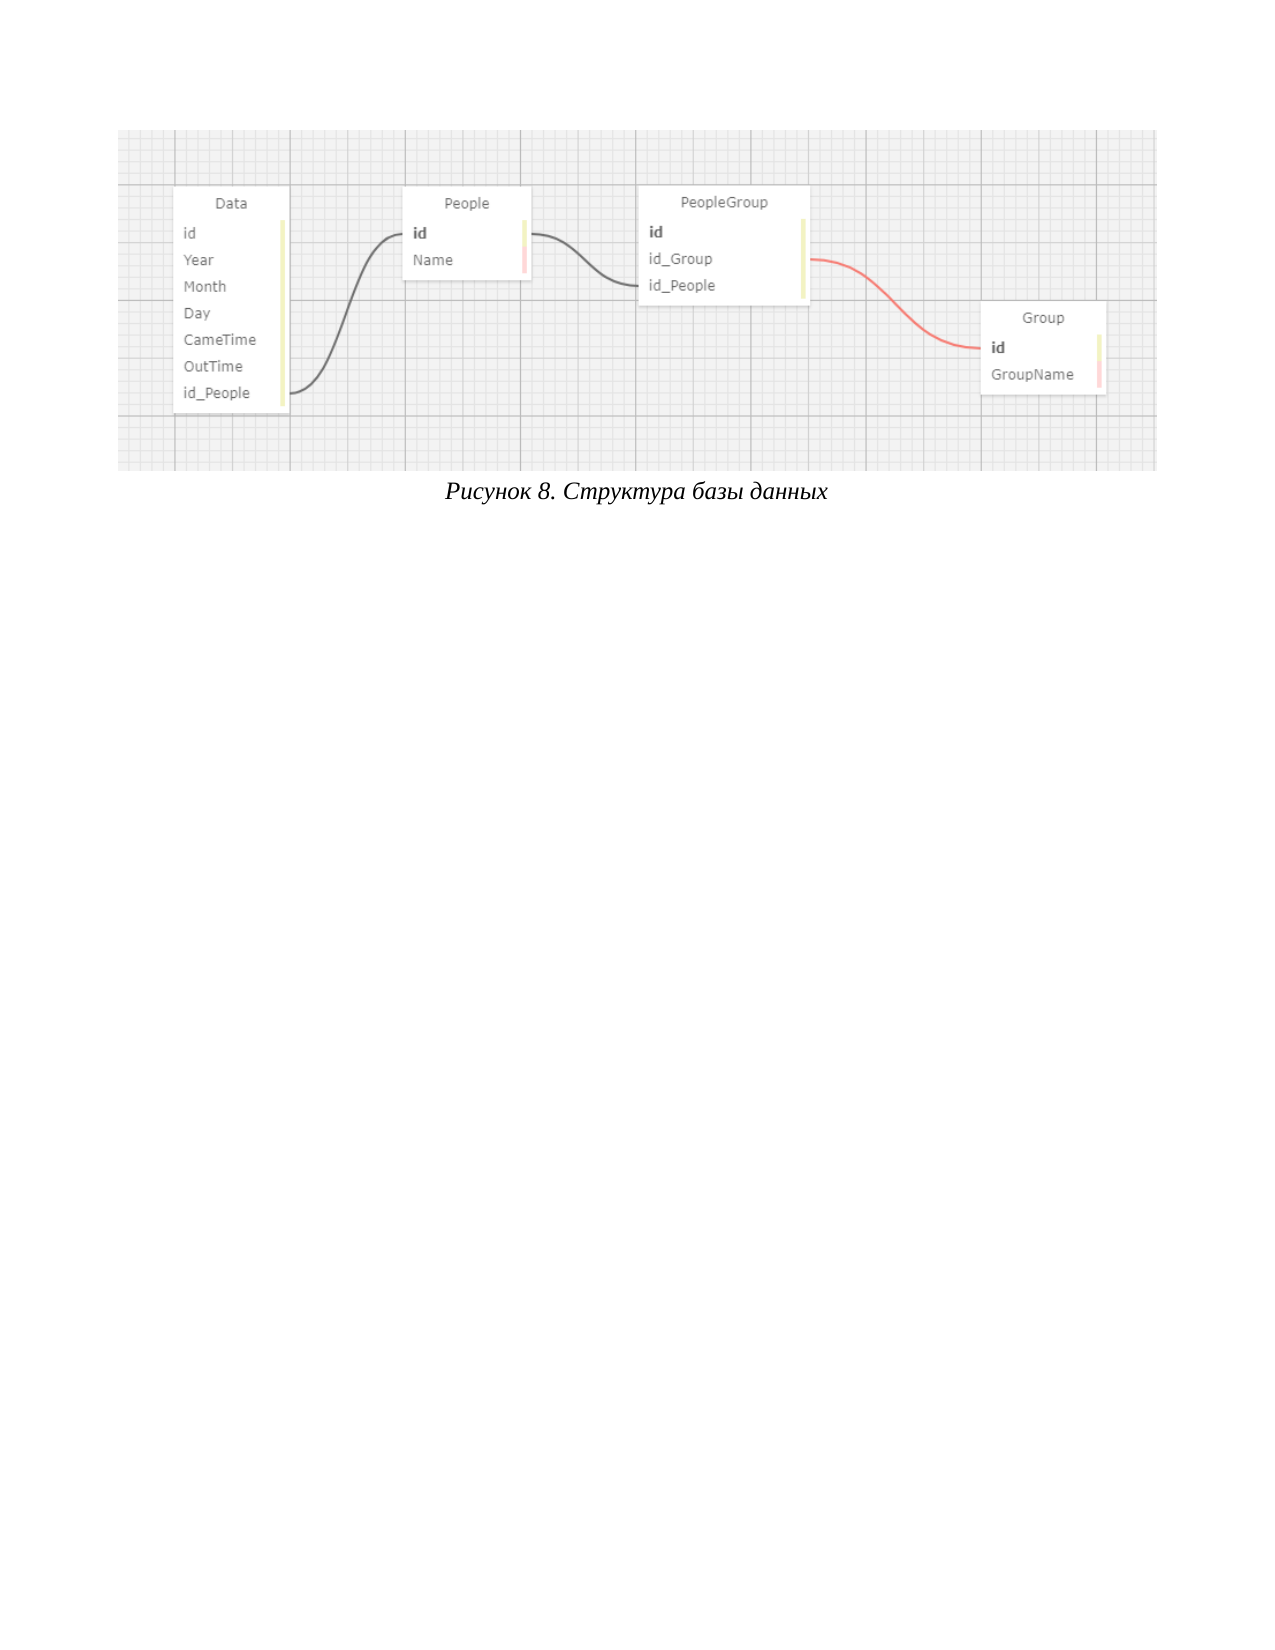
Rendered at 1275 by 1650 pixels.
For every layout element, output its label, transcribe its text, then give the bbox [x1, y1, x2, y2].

text Рисунок 8. Структура базы данных [118, 471, 1157, 504]
picture [118, 130, 1157, 471]
